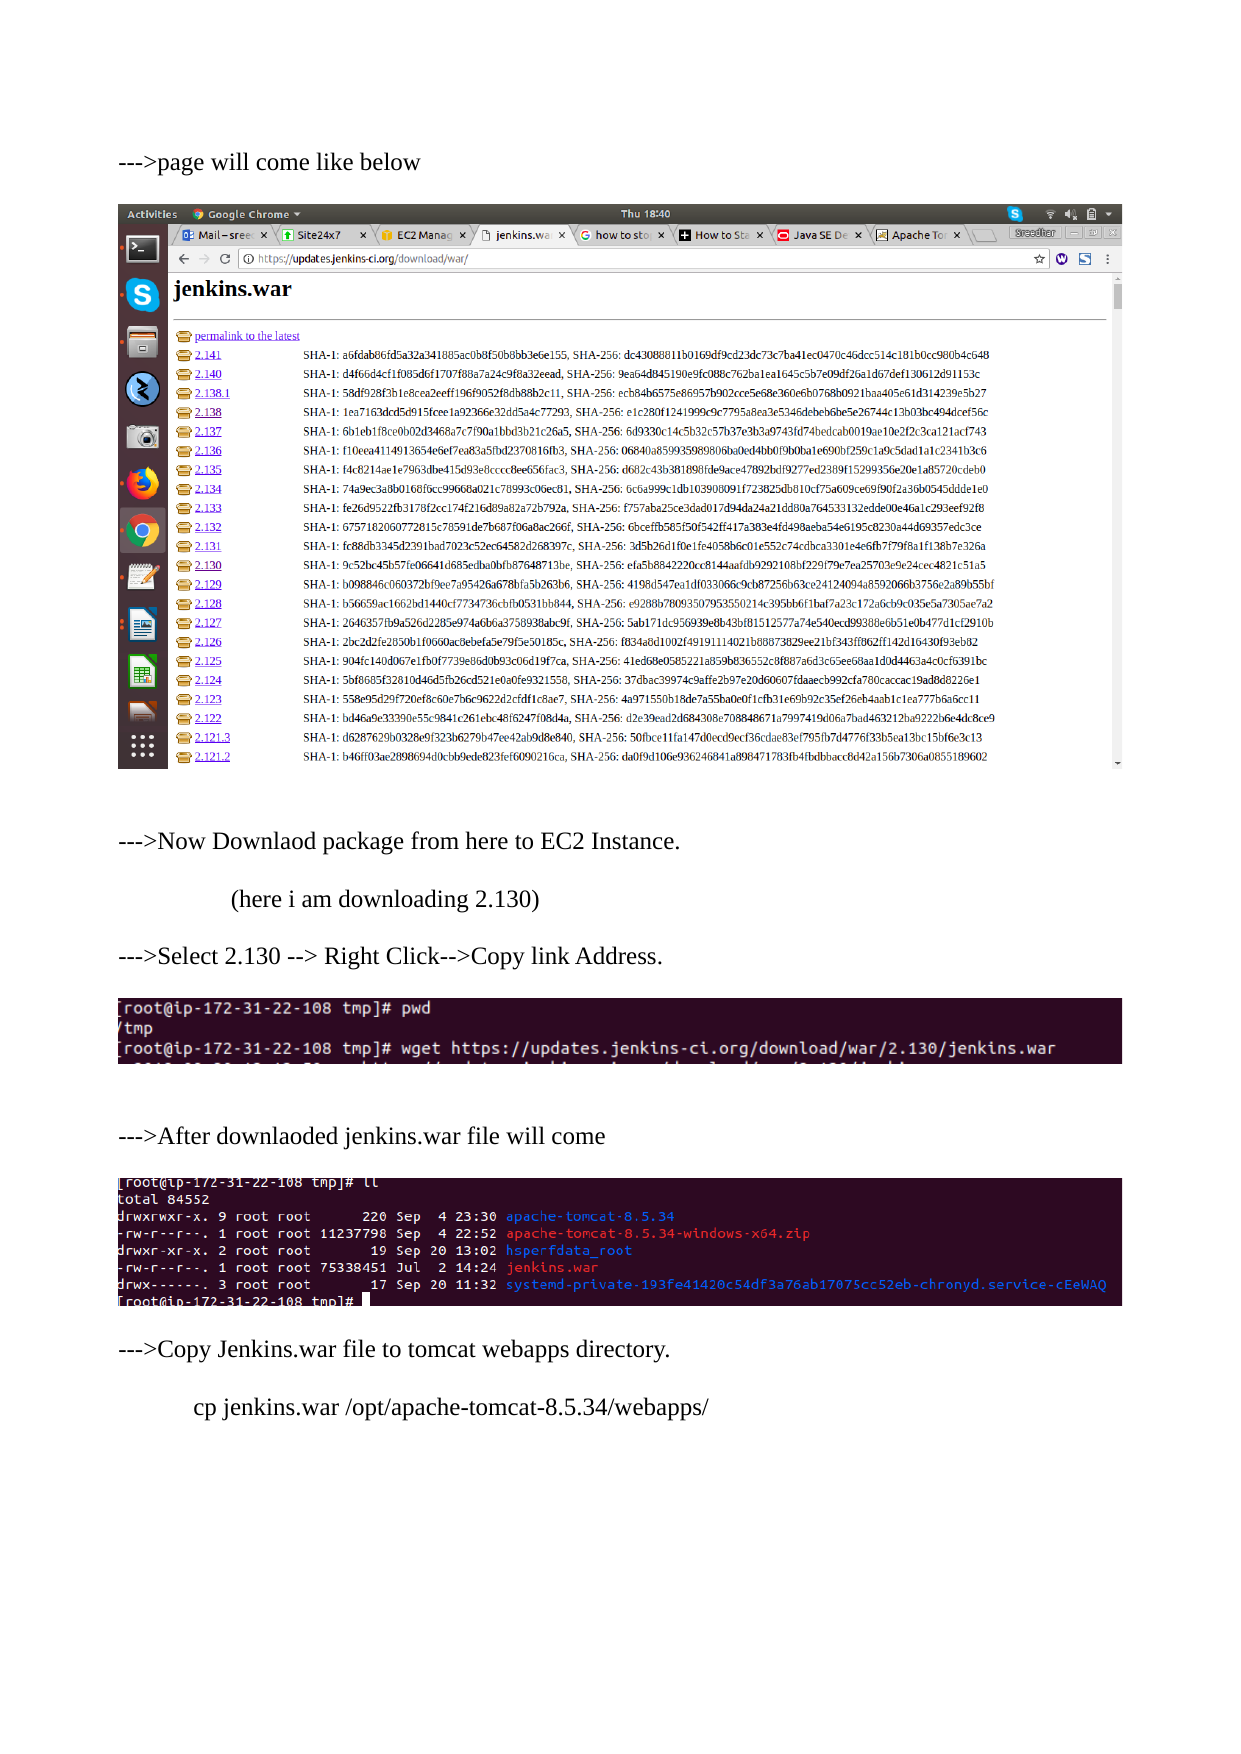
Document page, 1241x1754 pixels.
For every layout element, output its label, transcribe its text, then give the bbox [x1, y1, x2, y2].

text (here i am downloading 2.130) [118, 884, 1122, 912]
picture [118, 204, 1123, 769]
text --->Copy Jenkins.war file to tomcat webapps directory. [118, 1334, 1122, 1363]
picture [118, 998, 1123, 1064]
text cp jenkins.war /opt/apache-tomcat-8.5.34/webapps/ [118, 1392, 1122, 1421]
picture [118, 1178, 1123, 1306]
text --->page will come like below [118, 147, 1122, 176]
text --->Select 2.130 --> Right Click-->Copy link Address. [118, 941, 1122, 970]
text --->Now Downlaod package from here to EC2 Instance. [118, 826, 1122, 855]
text --->After downlaoded jenkins.war file will come [118, 1121, 1122, 1150]
